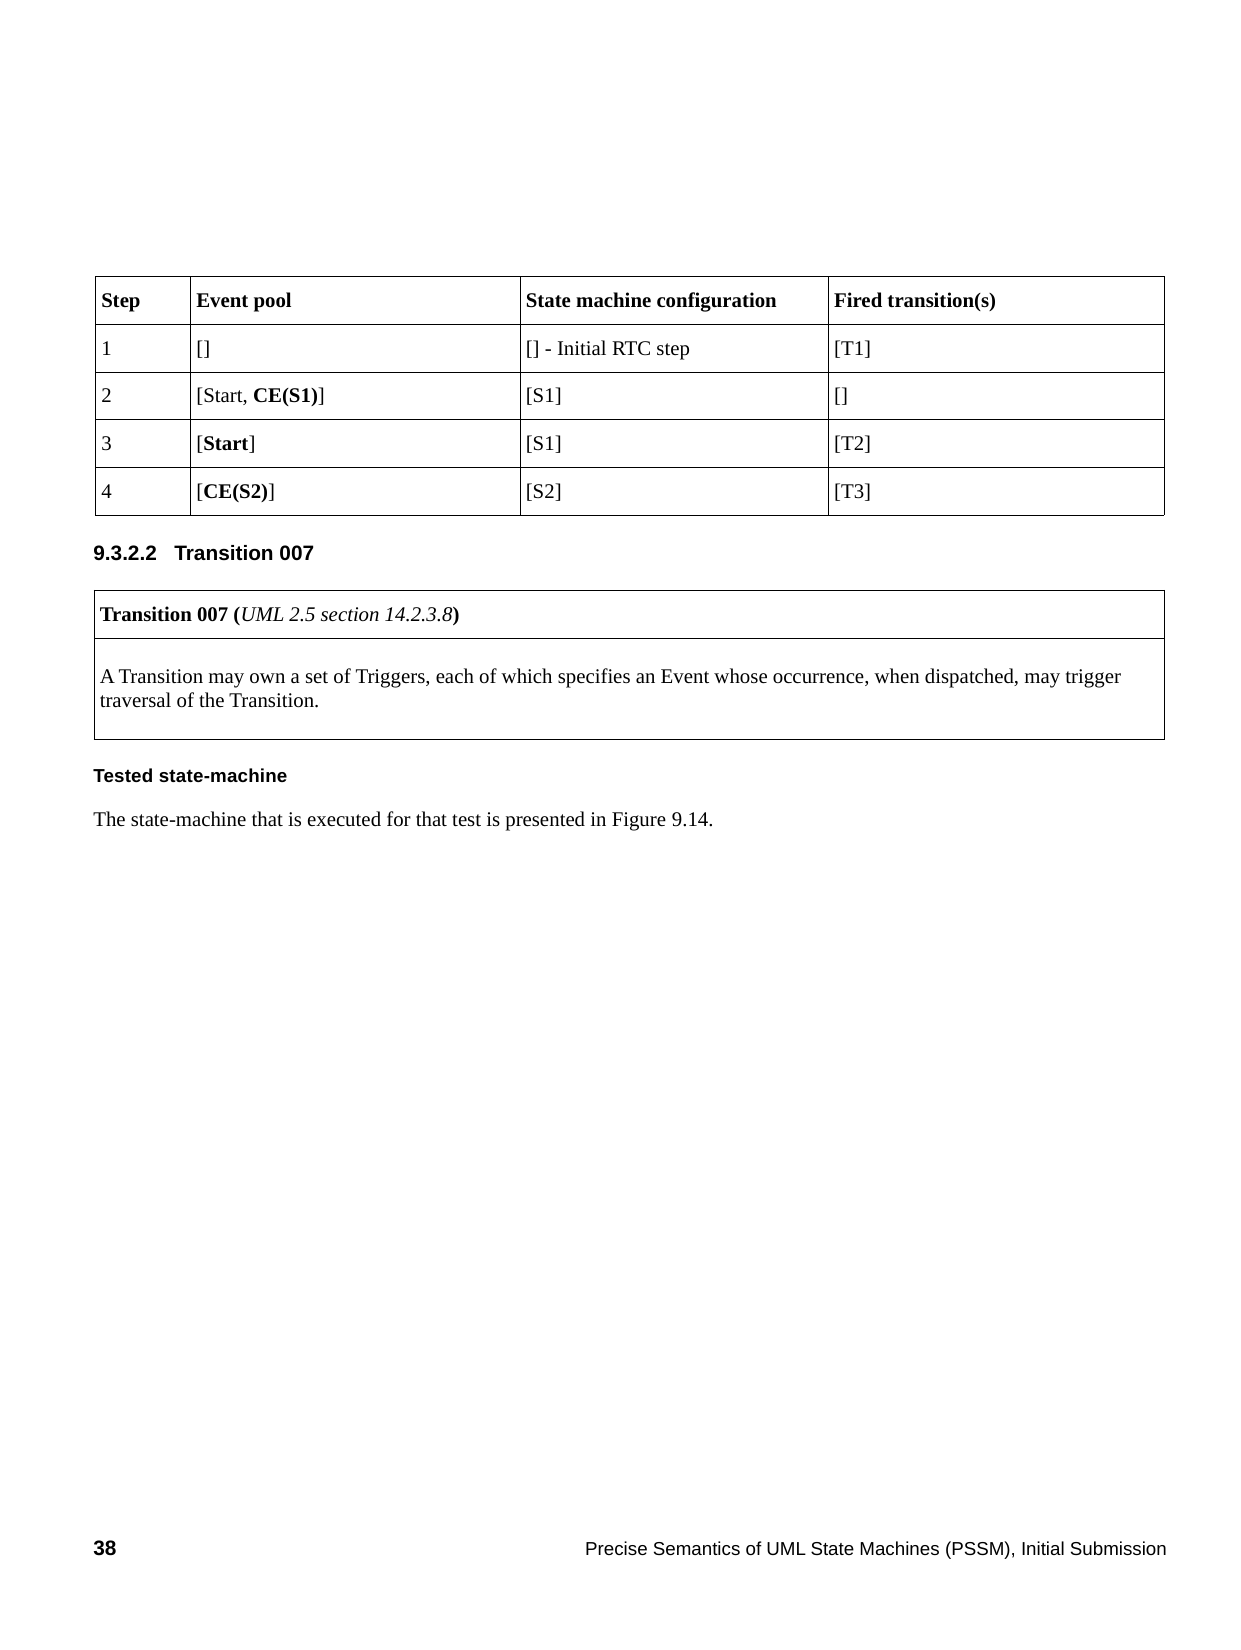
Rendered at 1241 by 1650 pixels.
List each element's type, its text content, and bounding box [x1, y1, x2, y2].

table_cell [S2] [521, 468, 828, 515]
table_cell 2 [96, 373, 190, 419]
table_cell [] [191, 325, 520, 372]
table_cell [] - Initial RTC step [521, 325, 828, 372]
table_cell [Start] [191, 420, 520, 467]
table_cell [S1] [521, 373, 828, 419]
table_header Fired transition(s) [829, 277, 1164, 324]
table_cell A Transition may own a set of Triggers, each of which specifies an Event whose occurrence, when dispatched, may trigger traversal of the Transition. [95, 639, 1164, 739]
table_header Transition 007 (UML 2.5 section 14.2.3.8) [95, 591, 1164, 637]
table_cell [] [829, 373, 1164, 419]
table_header Step [96, 277, 190, 324]
table_cell [Start, CE(S1)] [191, 373, 520, 419]
table_cell [CE(S2)] [191, 468, 520, 515]
table_cell 4 [96, 468, 190, 515]
table_cell [T2] [829, 420, 1164, 467]
table_cell [S1] [521, 420, 828, 467]
table_cell [T1] [829, 325, 1164, 372]
table_header Event pool [191, 277, 520, 324]
table_cell [T3] [829, 468, 1164, 515]
subtitle Tested state-machine [93, 764, 1164, 786]
text The state-machine that is executed for that test is presented in Figure 9.14. [93, 807, 1164, 831]
table_cell 3 [96, 420, 190, 467]
table_header State machine configuration [521, 277, 828, 324]
subtitle Transition 007 [93, 540, 1164, 565]
table_cell 1 [96, 325, 190, 372]
